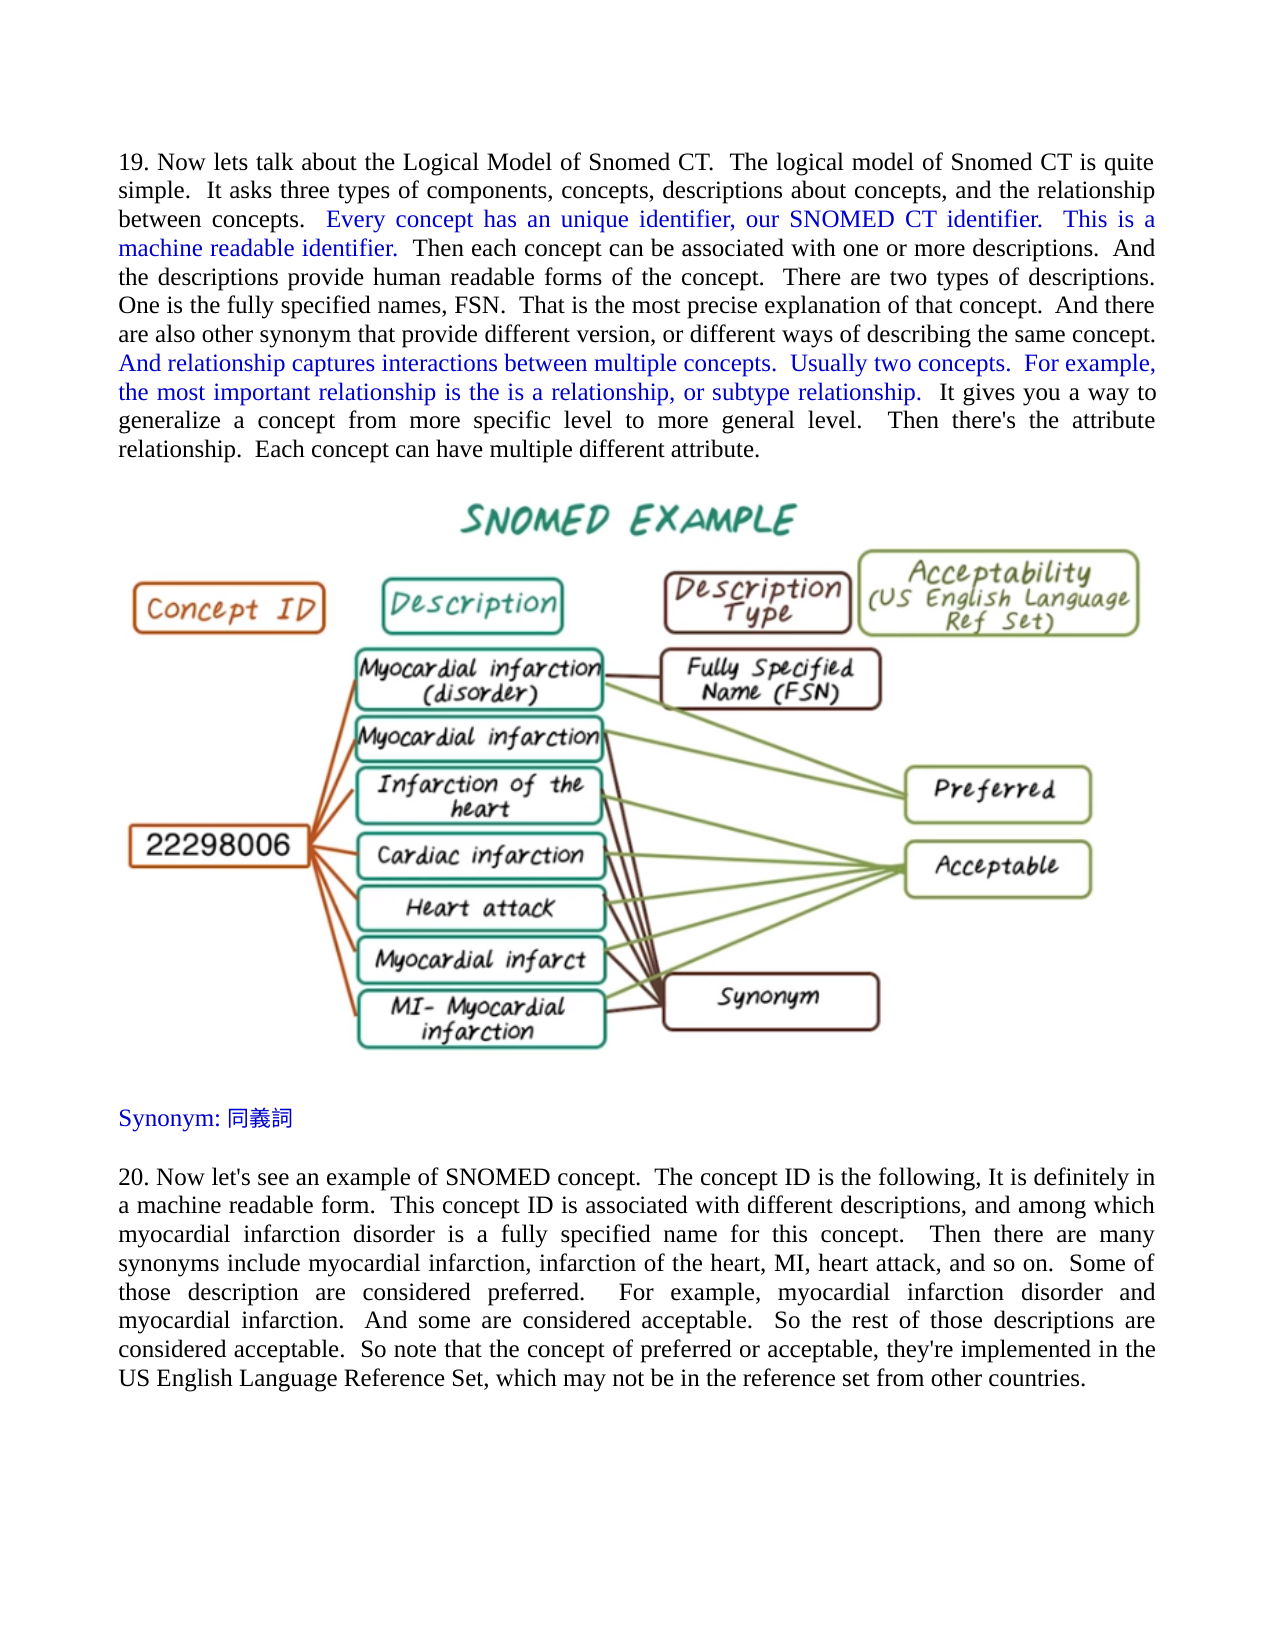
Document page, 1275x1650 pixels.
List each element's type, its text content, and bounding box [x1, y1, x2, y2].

text Synonym: 同義詞 [118, 1101, 1157, 1133]
text 20. Now let's see an example of SNOMED concept. The concept ID is the following, It is definitely in a machine readable form. This concept ID is associated with different descriptions, and among which myocardial infarction disorder is a fully specified name for this concept. Then there are many synonyms include myocardial infarction, infarction of the heart, MI, heart attack, and so on. Some of those description are considered preferred. For example, myocardial infarction disorder and myocardial infarction. And some are considered acceptable. So the rest of those descriptions are considered acceptable. So note that the concept of preferred or acceptable, they're implemented in the US English Language Reference Set, which may not be in the reference set from other countries. [118, 1162, 1157, 1392]
picture [118, 491, 1157, 1073]
text 19. Now lets talk about the Logical Model of Snomed CT. The logical model of Snomed CT is quite simple. It asks three types of components, concepts, descriptions about concepts, and the relationship between concepts. Every concept has an unique identifier, our SNOMED CT identifier. This is a machine readable identifier. Then each concept can be associated with one or more descriptions. And the descriptions provide human readable forms of the concept. There are two types of descriptions. One is the fully specified names, FSN. That is the most precise explanation of that concept. And there are also other synonym that provide different version, or different ways of describing the same concept. And relationship captures interactions between multiple concepts. Usually two concepts. For example, the most important relationship is the is a relationship, or subtype relationship. It gives you a way to generalize a concept from more specific level to more general level. Then there's the attribute relationship. Each concept can have multiple different attribute. [118, 147, 1157, 463]
